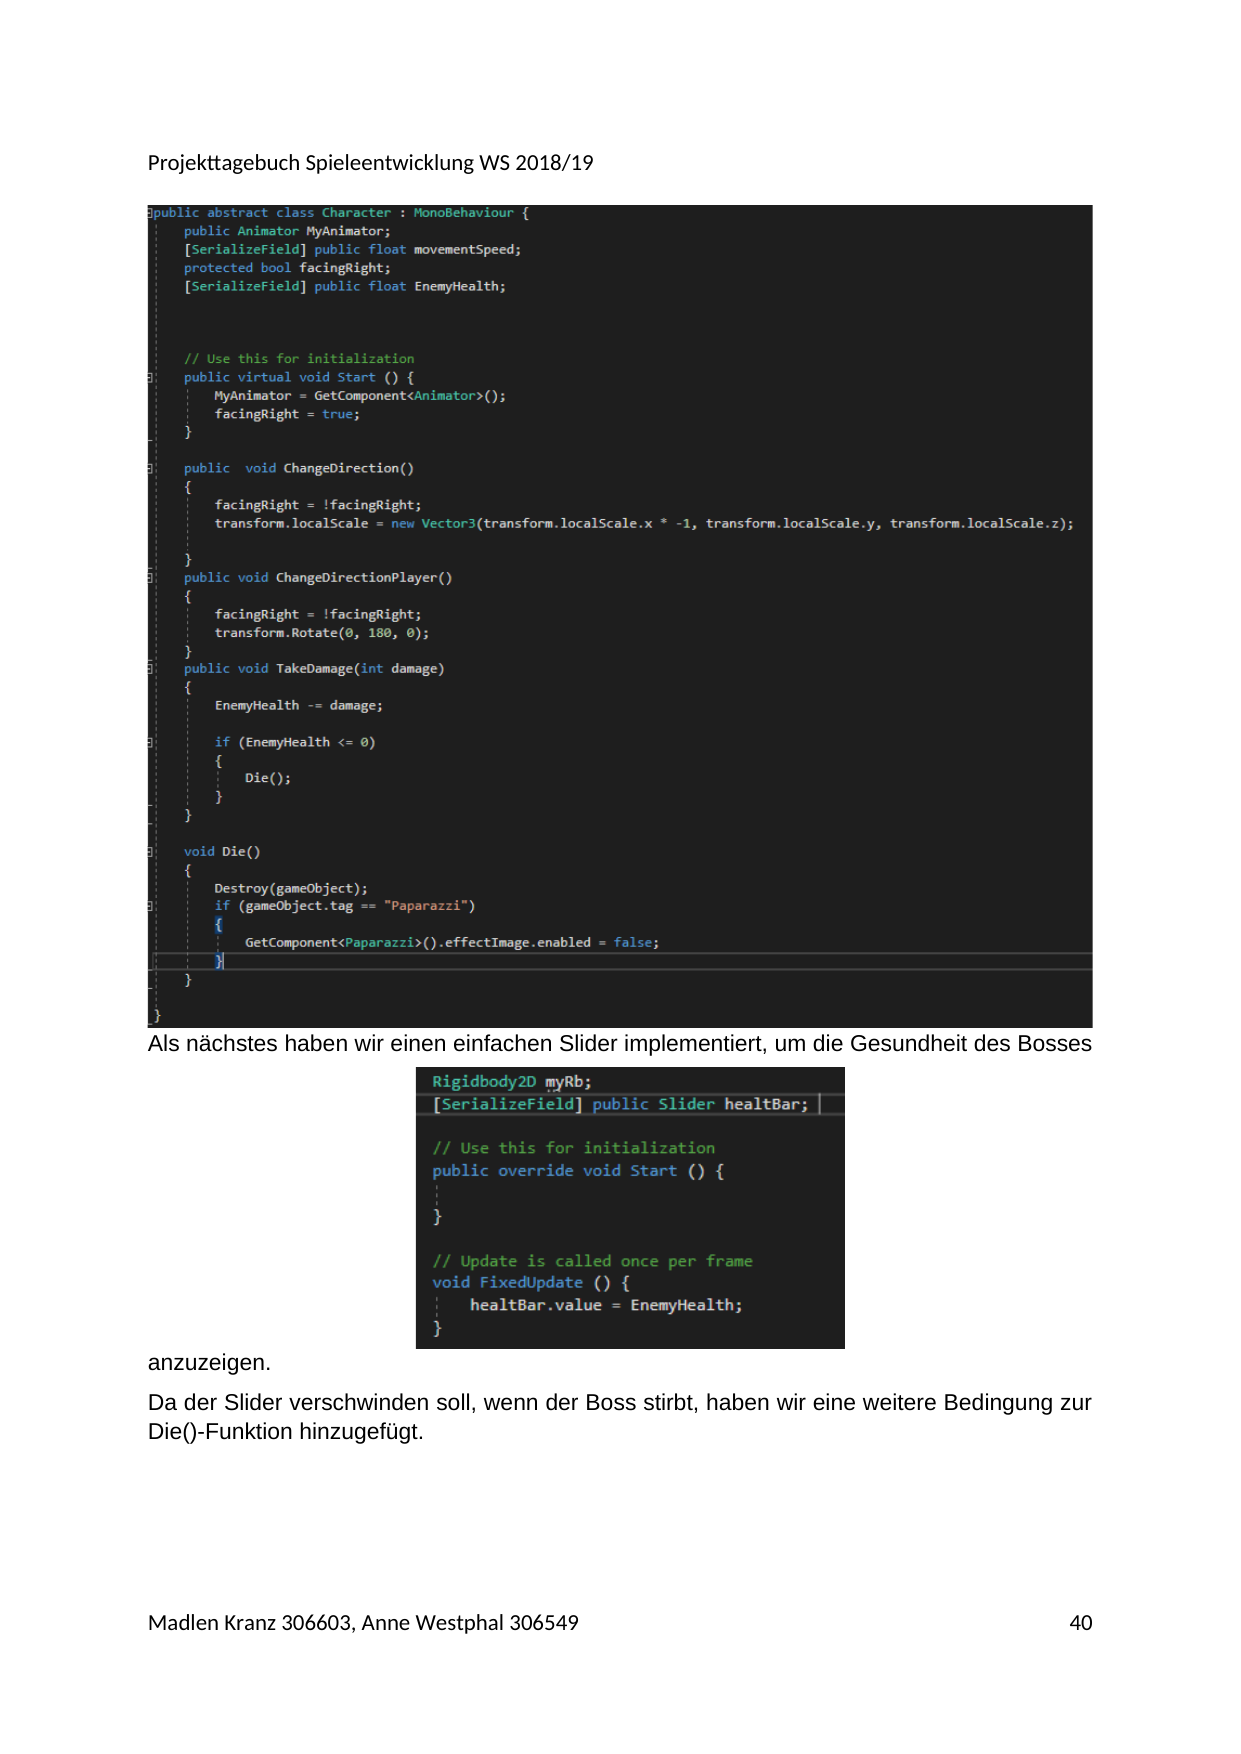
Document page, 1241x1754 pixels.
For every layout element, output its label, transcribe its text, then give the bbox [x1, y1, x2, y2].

text Als nächstes haben wir einen einfachen Slider implementiert, um die Gesundheit des Bosses anzuzeigen. [148, 1028, 1093, 1375]
text Da der Slider verschwinden soll, wenn der Boss stirbt, haben wir eine weitere Bedingung zur Die()-Funktion hinzugefügt. [148, 1389, 1093, 1444]
picture [147, 205, 1093, 1028]
picture [415, 1067, 845, 1349]
